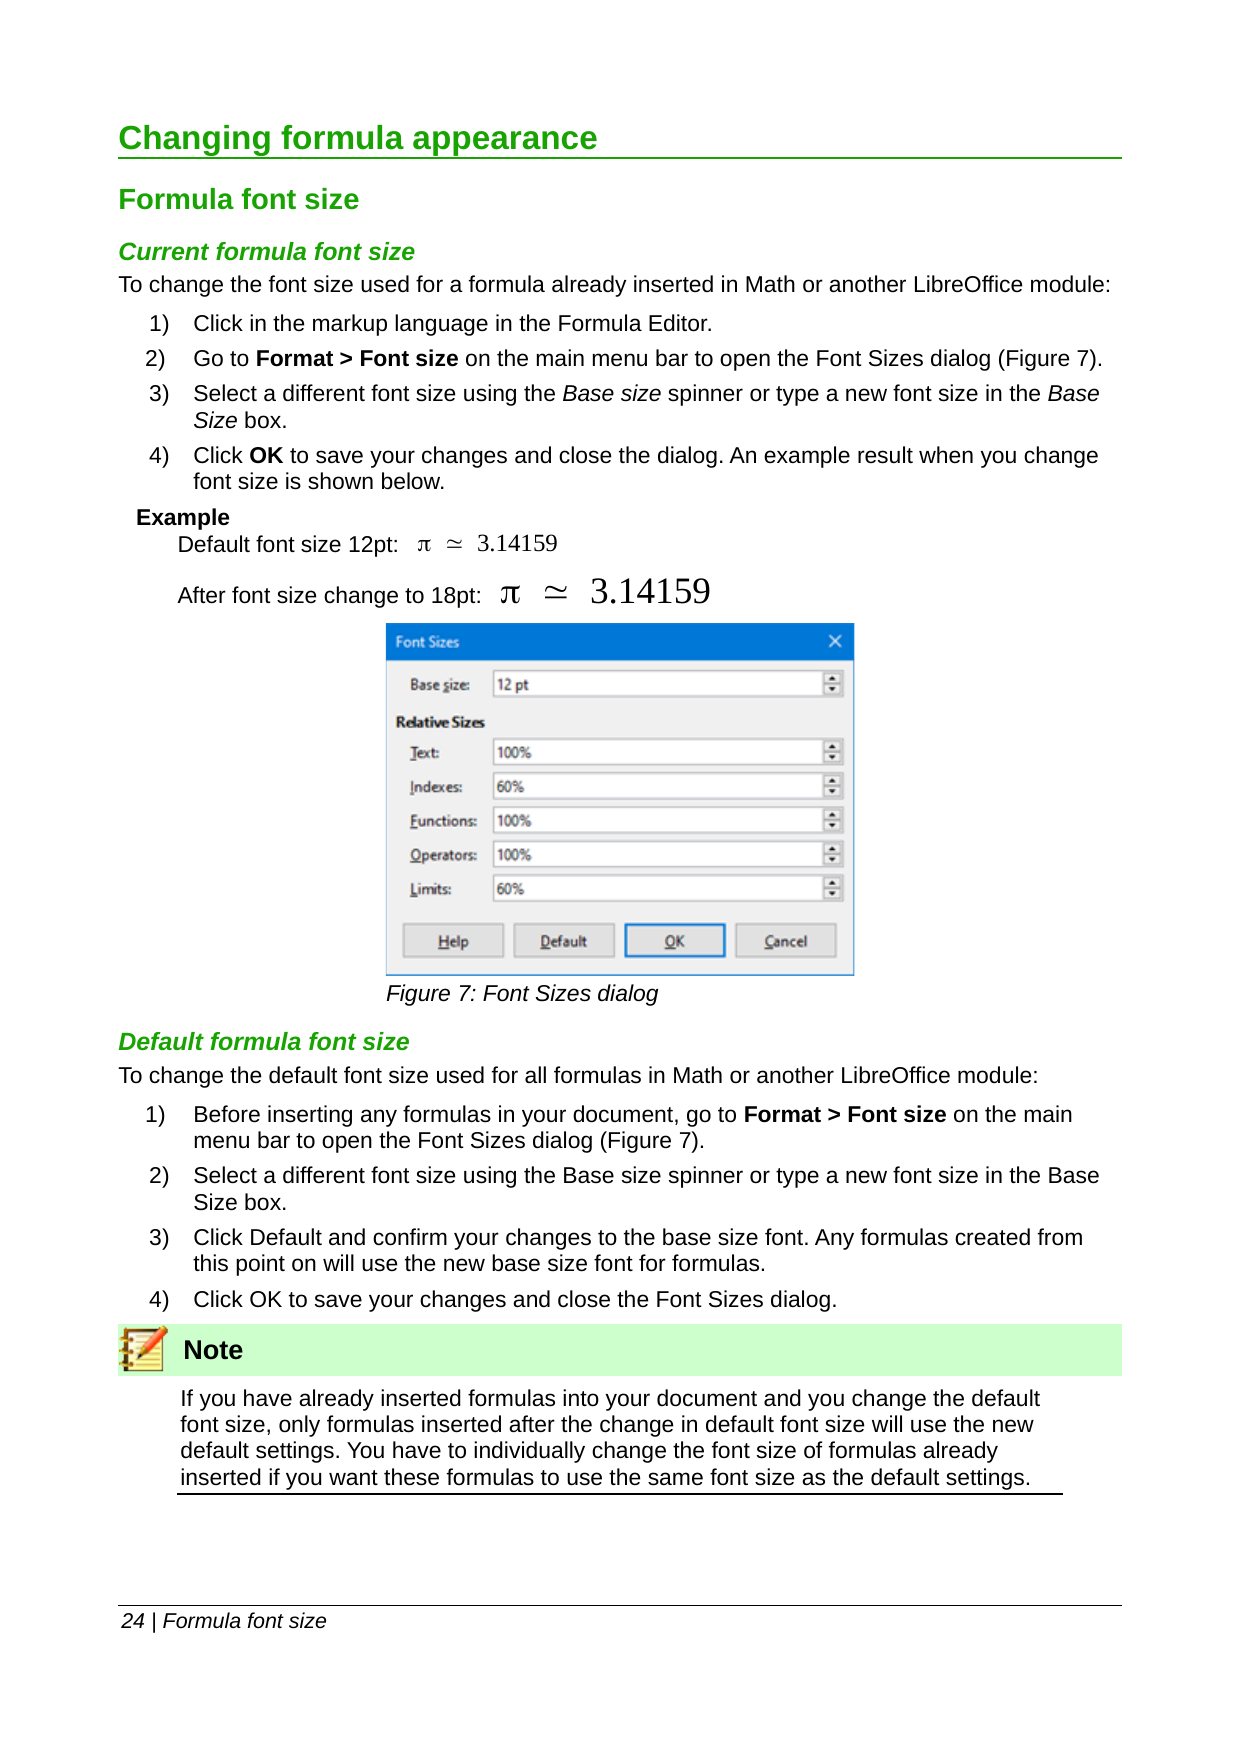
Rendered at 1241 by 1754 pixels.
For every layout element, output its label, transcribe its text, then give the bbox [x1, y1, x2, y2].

text Example [136, 503, 1122, 530]
picture [119, 1324, 170, 1375]
list Select a different font size using the Base size spinner or type a new font size in the Base Size box. [169, 1162, 1122, 1215]
subtitle Default formula font size [118, 1027, 1122, 1056]
text After font size change to 18pt: [177, 570, 1122, 611]
list Select a different font size using the Base size spinner or type a new font size in the Base Size box. [169, 380, 1122, 433]
text If you have already inserted formulas into your document and you change the default font size, only formulas inserted after the change in default font size will use the new default settings. You have to individually change the font size of formulas already inserted if you want these formulas to use the same font size as the default settings. [177, 1382, 1063, 1493]
list Before inserting any formulas in your document, go to Format > Font size on the main menu bar to open the Font Sizes dialog (Figure 7). [165, 1101, 1122, 1154]
subtitle Formula font size [118, 182, 1122, 216]
text To change the font size used for a formula already inserted in Math or another LibreOffice module: [118, 271, 1122, 297]
list Go to Format > Font size on the main menu bar to open the Font Sizes dialog (Figure 7). [165, 345, 1122, 372]
list Click Default and confirm your changes to the base size font. Any formulas created from this point on will use the new base size font for formulas. [169, 1224, 1122, 1277]
text Default font size 12pt: [177, 530, 1122, 557]
text Figure 7: Font Sizes dialog [386, 976, 854, 1007]
subtitle Current formula font size [118, 236, 1122, 265]
list Click OK to save your changes and close the dialog. An example result when you change font size is shown below. [169, 442, 1122, 495]
list Click OK to save your changes and close the Font Sizes dialog. [169, 1286, 1122, 1312]
text To change the default font size used for all formulas in Math or another LibreOffice module: [118, 1062, 1122, 1088]
list Click in the markup language in the Formula Editor. [169, 310, 1122, 336]
subtitle Note [118, 1324, 1122, 1376]
subtitle Changing formula appearance [118, 118, 1122, 157]
picture [385, 623, 855, 976]
